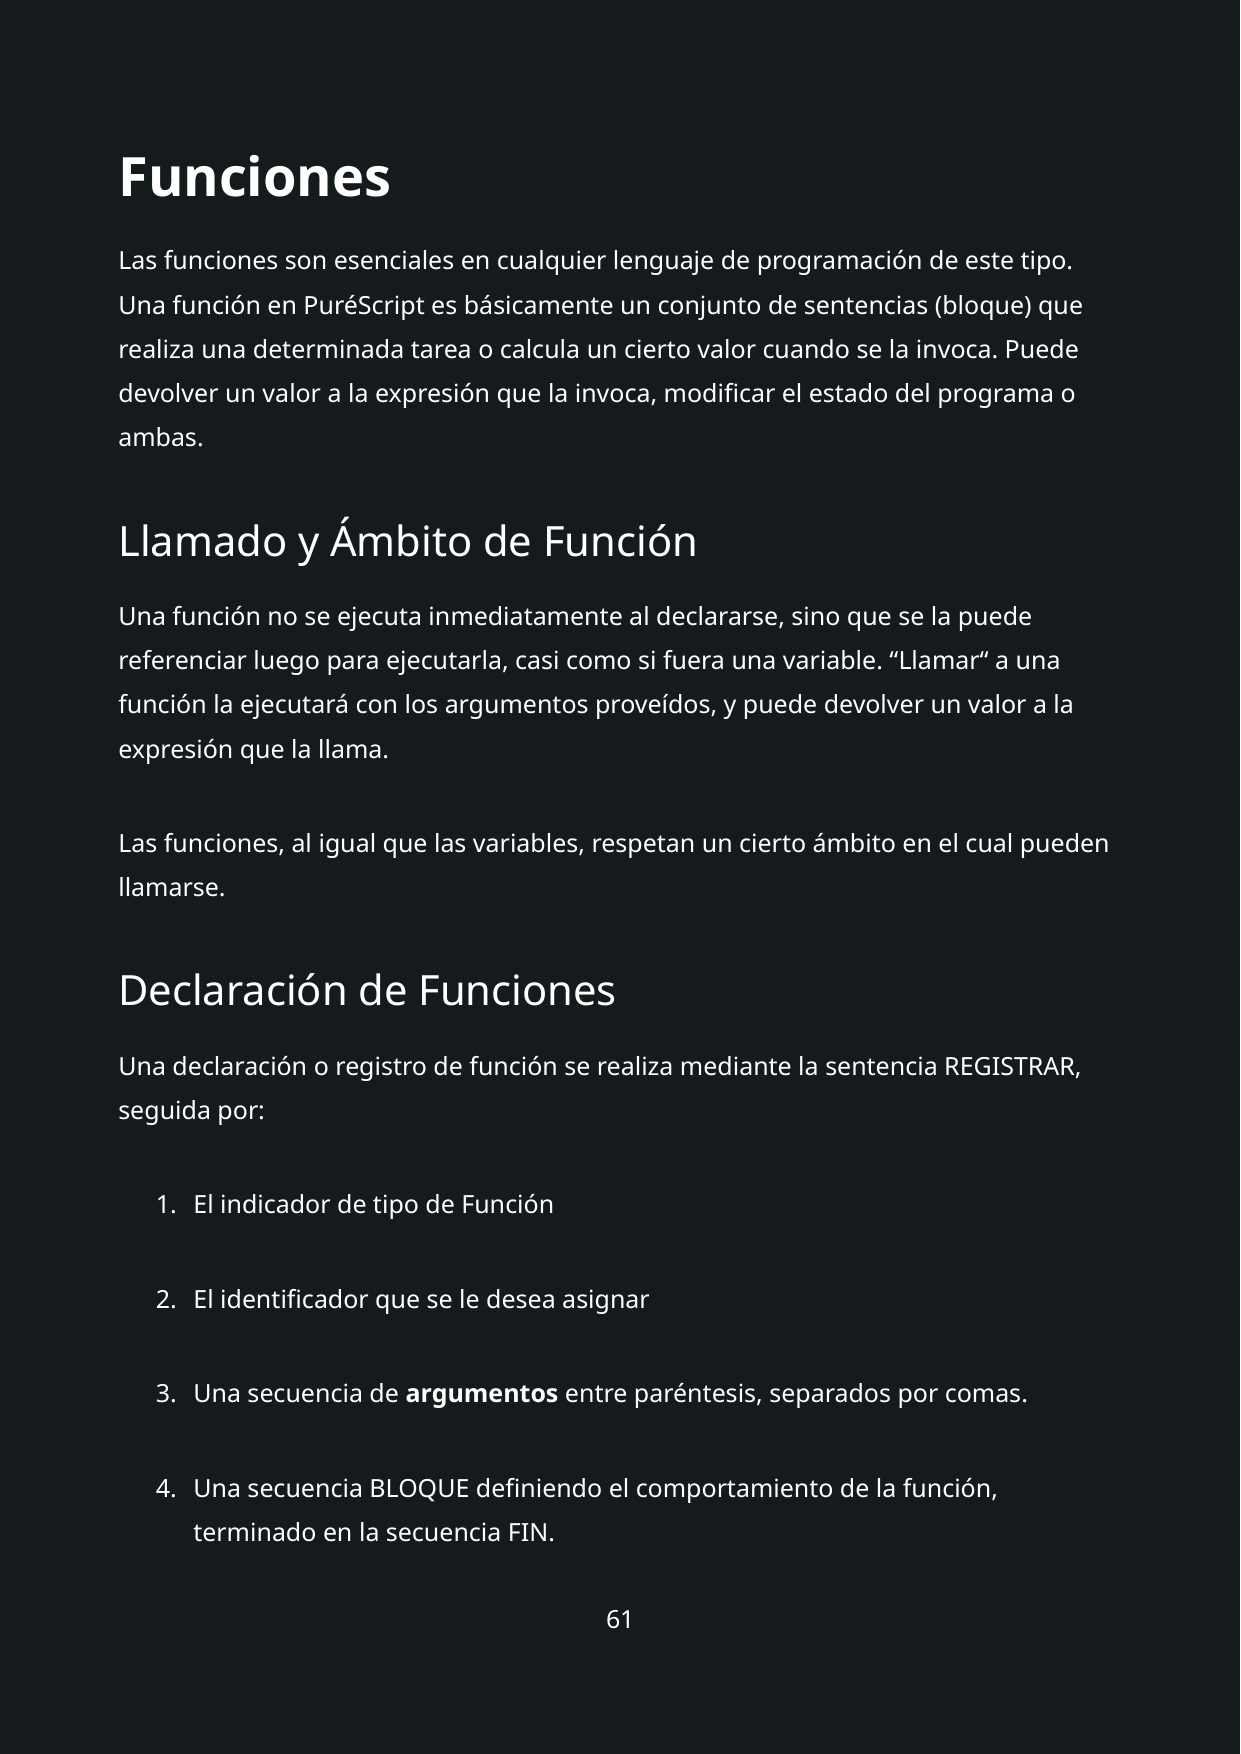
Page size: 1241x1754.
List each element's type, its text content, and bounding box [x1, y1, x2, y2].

list Una secuencia de argumentos entre paréntesis, separados por comas. [156, 1376, 1122, 1410]
list El indicador de tipo de Función [156, 1187, 1122, 1221]
list El identificador que se le desea asignar [156, 1282, 1122, 1316]
subtitle Declaración de Funciones [118, 961, 1122, 1018]
subtitle Funciones [118, 139, 1122, 213]
list Una secuencia BLOQUE definiendo el comportamiento de la función, terminado en la secuencia FIN. [156, 1471, 1122, 1549]
subtitle Llamado y Ámbito de Función [118, 511, 1122, 568]
text Una función no se ejecuta inmediatamente al declararse, sino que se la puede referenciar luego para ejecutarla, casi como si fuera una variable. “Llamar“ a una función la ejecutará con los argumentos proveídos, y puede devolver un valor a la expresión que la llama. [118, 598, 1122, 765]
text Una declaración o registro de función se realiza mediante la sentencia REGISTRAR, seguida por: [118, 1048, 1122, 1127]
text Las funciones, al igual que las variables, respetan un cierto ámbito en el cual pueden llamarse. [118, 826, 1122, 904]
text Las funciones son esenciales en cualquier lenguaje de programación de este tipo. Una función en PuréScript es básicamente un conjunto de sentencias (bloque) que realiza una determinada tarea o calcula un cierto valor cuando se la invoca. Puede devolver un valor a la expresión que la invoca, modificar el estado del programa o ambas. [118, 243, 1122, 454]
